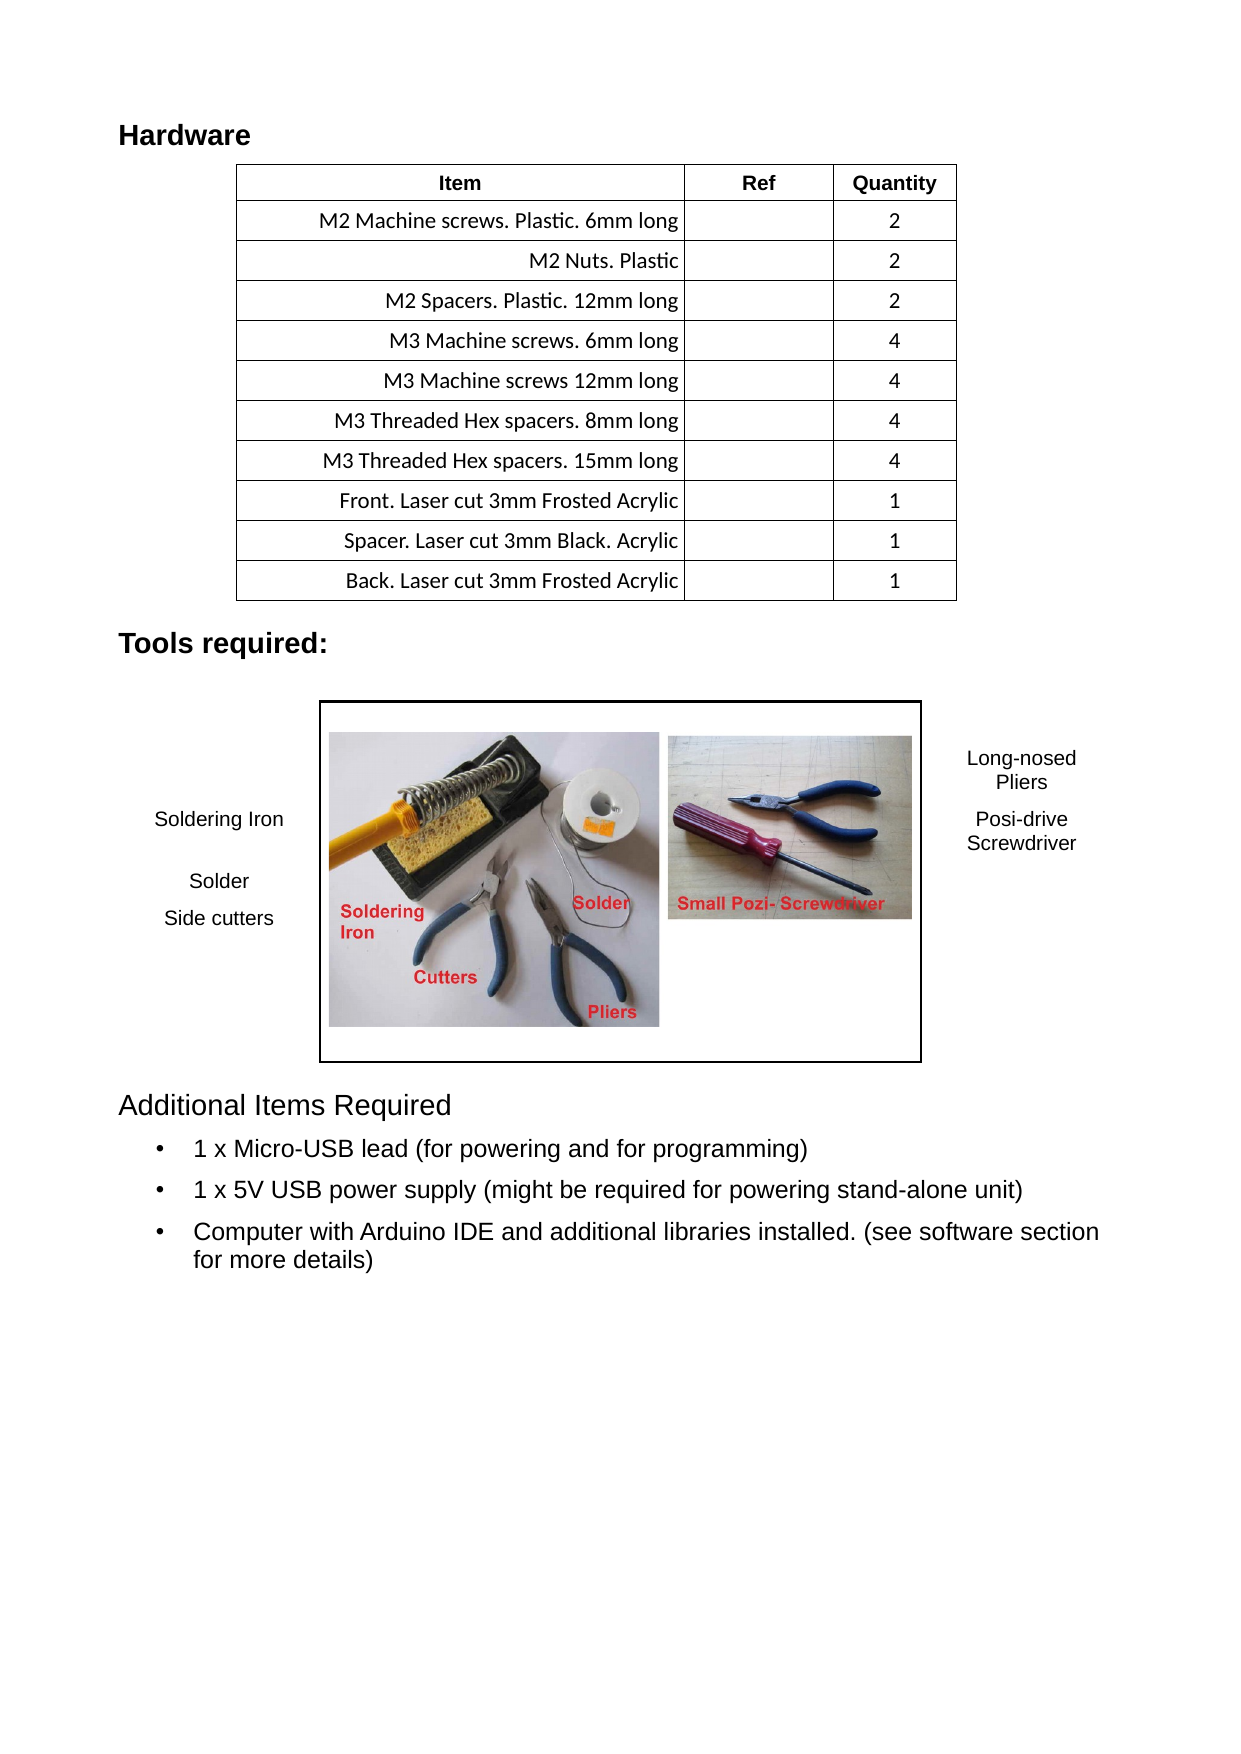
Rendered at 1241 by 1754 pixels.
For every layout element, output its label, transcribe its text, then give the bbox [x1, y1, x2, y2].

table_cell [118, 973, 319, 1011]
list 1 x 5V USB power supply (might be required for powering stand-alone unit) [156, 1175, 1122, 1204]
subtitle Hardware [118, 118, 1122, 152]
table_header Item [237, 165, 684, 200]
table_header [321, 703, 920, 1061]
subtitle Additional Items Required [118, 1088, 1122, 1121]
table_cell [922, 898, 1122, 936]
table_cell 2 [834, 201, 956, 240]
table_cell 4 [834, 401, 956, 440]
table_cell M3 Machine screws 12mm long [237, 361, 684, 400]
table_cell M2 Spacers. Plastic. 12mm long [237, 281, 684, 320]
table_cell Spacer. Laser cut 3mm Black. Acrylic [237, 521, 684, 560]
table_cell [685, 241, 833, 280]
table_cell Soldering Iron [118, 799, 319, 861]
table_cell 4 [834, 361, 956, 400]
table_cell [685, 281, 833, 320]
table_cell [685, 201, 833, 240]
table_cell 4 [834, 321, 956, 360]
list Computer with Arduino IDE and additional libraries installed. (see software section for more details) [156, 1217, 1122, 1274]
table_cell [118, 738, 319, 799]
table_cell [118, 1011, 319, 1061]
table_cell M2 Nuts. Plastic [237, 241, 684, 280]
table_cell [118, 936, 319, 973]
table_cell [685, 441, 833, 480]
subtitle Tools required: [118, 626, 1122, 659]
table_cell 1 [834, 481, 956, 520]
table_cell 4 [834, 441, 956, 480]
table_cell [685, 521, 833, 560]
table_cell M3 Threaded Hex spacers. 8mm long [237, 401, 684, 440]
table_cell Solder [118, 861, 319, 898]
table_cell M3 Threaded Hex spacers. 15mm long [237, 441, 684, 480]
table_header Ref [685, 165, 833, 200]
table_cell M3 Machine screws. 6mm long [237, 321, 684, 360]
table_cell Back. Laser cut 3mm Frosted Acrylic [237, 561, 684, 600]
table_cell [922, 936, 1122, 973]
table_cell [685, 321, 833, 360]
table_cell [922, 861, 1122, 898]
list 1 x Micro-USB lead (for powering and for programming) [156, 1134, 1122, 1163]
table_cell 2 [834, 241, 956, 280]
table_cell 1 [834, 521, 956, 560]
table_cell [685, 481, 833, 520]
table_cell M2 Machine screws. Plastic. 6mm long [237, 201, 684, 240]
table_cell [922, 1011, 1122, 1061]
table_cell Side cutters [118, 898, 319, 936]
table_header [922, 700, 1122, 738]
table_cell 2 [834, 281, 956, 320]
table_cell Long-nosed Pliers [922, 738, 1122, 799]
table_cell [922, 973, 1122, 1011]
table_header Quantity [834, 165, 956, 200]
table_cell [685, 561, 833, 600]
table_cell [685, 401, 833, 440]
table_cell Posi-drive Screwdriver [922, 799, 1122, 861]
table_cell Front. Laser cut 3mm Frosted Acrylic [237, 481, 684, 520]
table_header [118, 700, 319, 738]
table_cell 1 [834, 561, 956, 600]
table_cell [685, 361, 833, 400]
